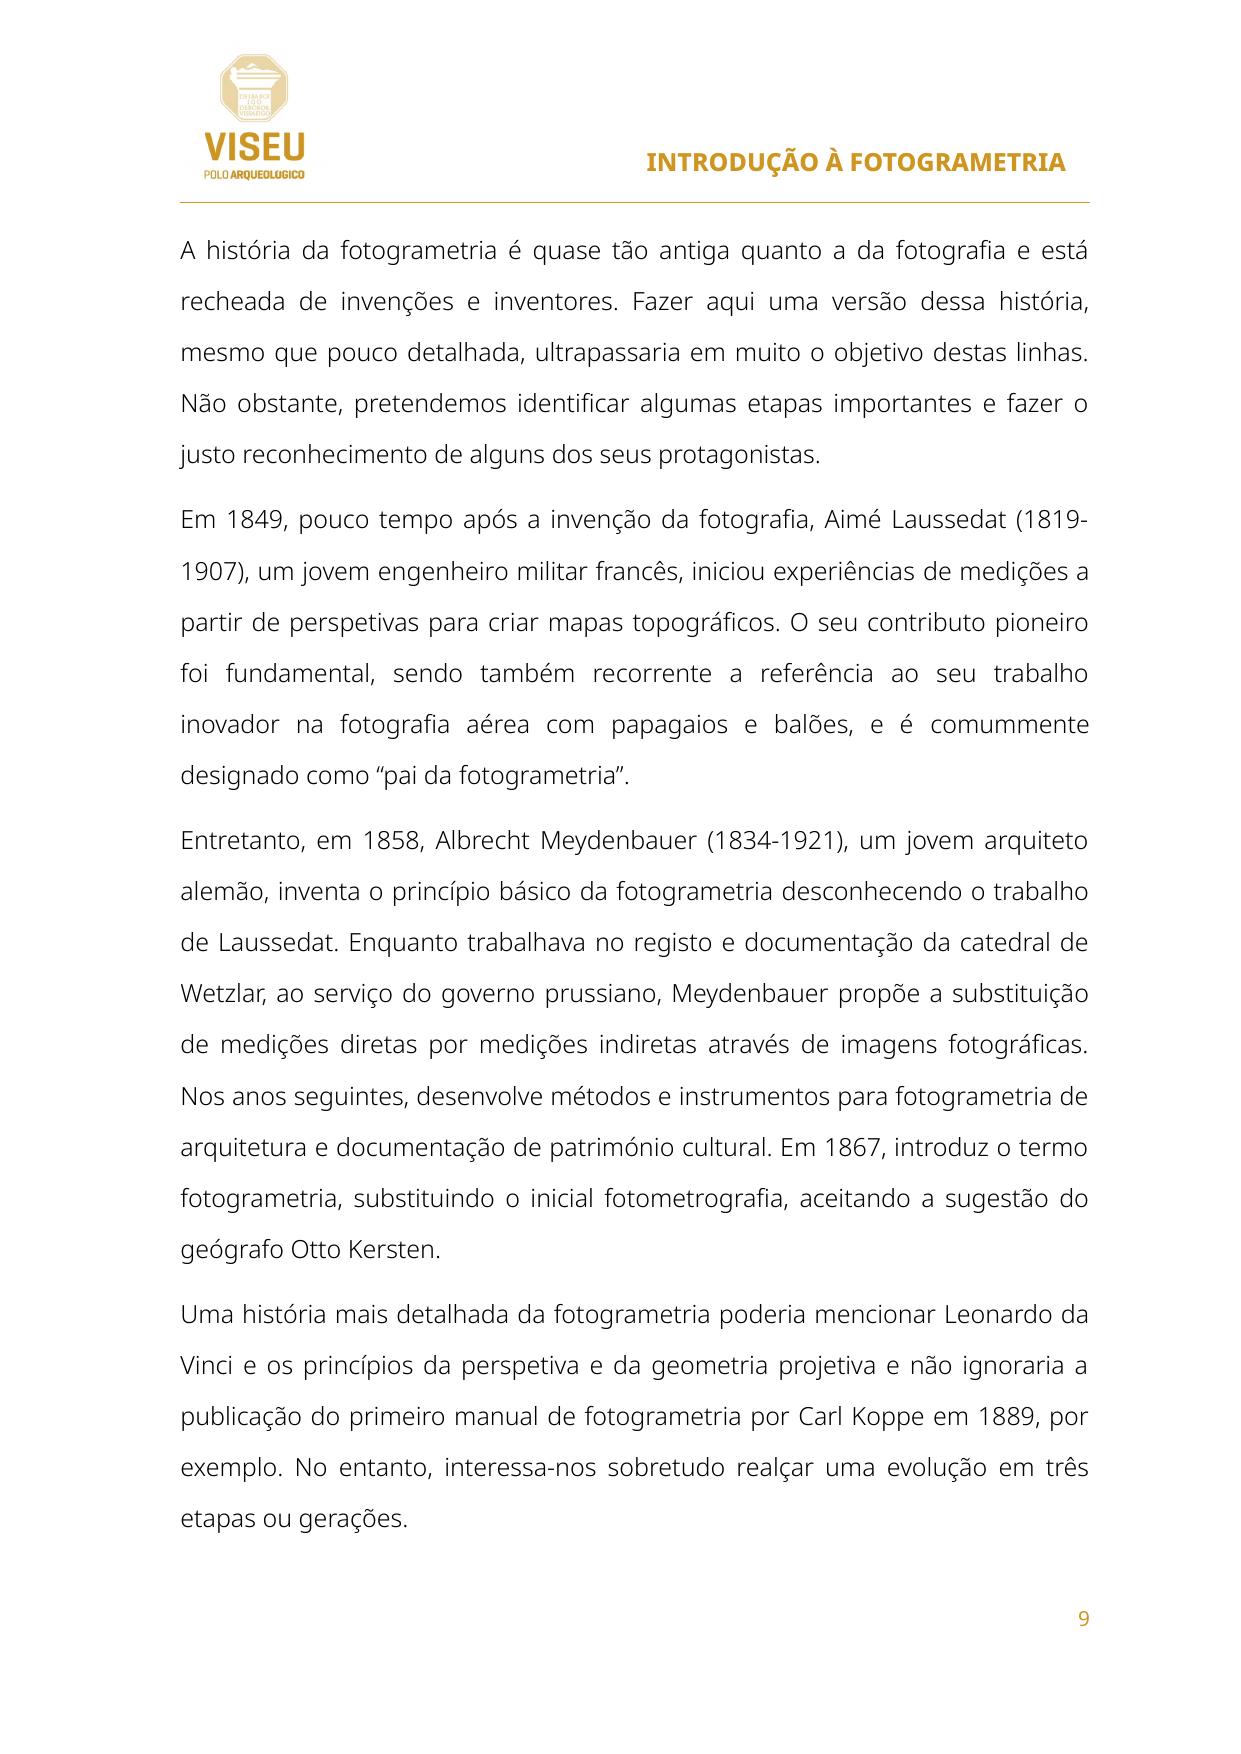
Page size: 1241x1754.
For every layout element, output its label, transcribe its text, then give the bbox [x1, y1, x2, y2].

text Em 1849, pouco tempo após a invenção da fotografia, Aimé Laussedat (1819-1907), um jovem engenheiro militar francês, iniciou experiências de medições a partir de perspetivas para criar mapas topográficos. O seu contributo pioneiro foi fundamental, sendo também recorrente a referência ao seu trabalho inovador na fotografia aérea com papagaios e balões, e é comummente designado como “pai da fotogrametria”. [180, 502, 1090, 791]
text Uma história mais detalhada da fotogrametria poderia mencionar Leonardo da Vinci e os princípios da perspetiva e da geometria projetiva e não ignoraria a publicação do primeiro manual de fotogrametria por Carl Koppe em 1889, por exemplo. No entanto, interessa-nos sobretudo realçar uma evolução em três etapas ou gerações. [180, 1297, 1090, 1535]
text A história da fotogrametria é quase tão antiga quanto a da fotografia e está recheada de invenções e inventores. Fazer aqui uma versão dessa história, mesmo que pouco detalhada, ultrapassaria em muito o objetivo destas linhas. Não obstante, pretendemos identificar algumas etapas importantes e fazer o justo reconhecimento de alguns dos seus protagonistas. [180, 232, 1090, 471]
text Entretanto, em 1858, Albrecht Meydenbauer (1834-1921), um jovem arquiteto alemão, inventa o princípio básico da fotogrametria desconhecendo o trabalho de Laussedat. Enquanto trabalhava no registo e documentação da catedral de Wetzlar, ao serviço do governo prussiano, Meydenbauer propõe a substituição de medições diretas por medições indiretas através de imagens fotográficas. Nos anos seguintes, desenvolve métodos e instrumentos para fotogrametria de arquitetura e documentação de património cultural. Em 1867, introduz o termo fotogrametria, substituindo o inicial fotometrografia, aceitando a sugestão do geógrafo Otto Kersten. [180, 823, 1090, 1265]
